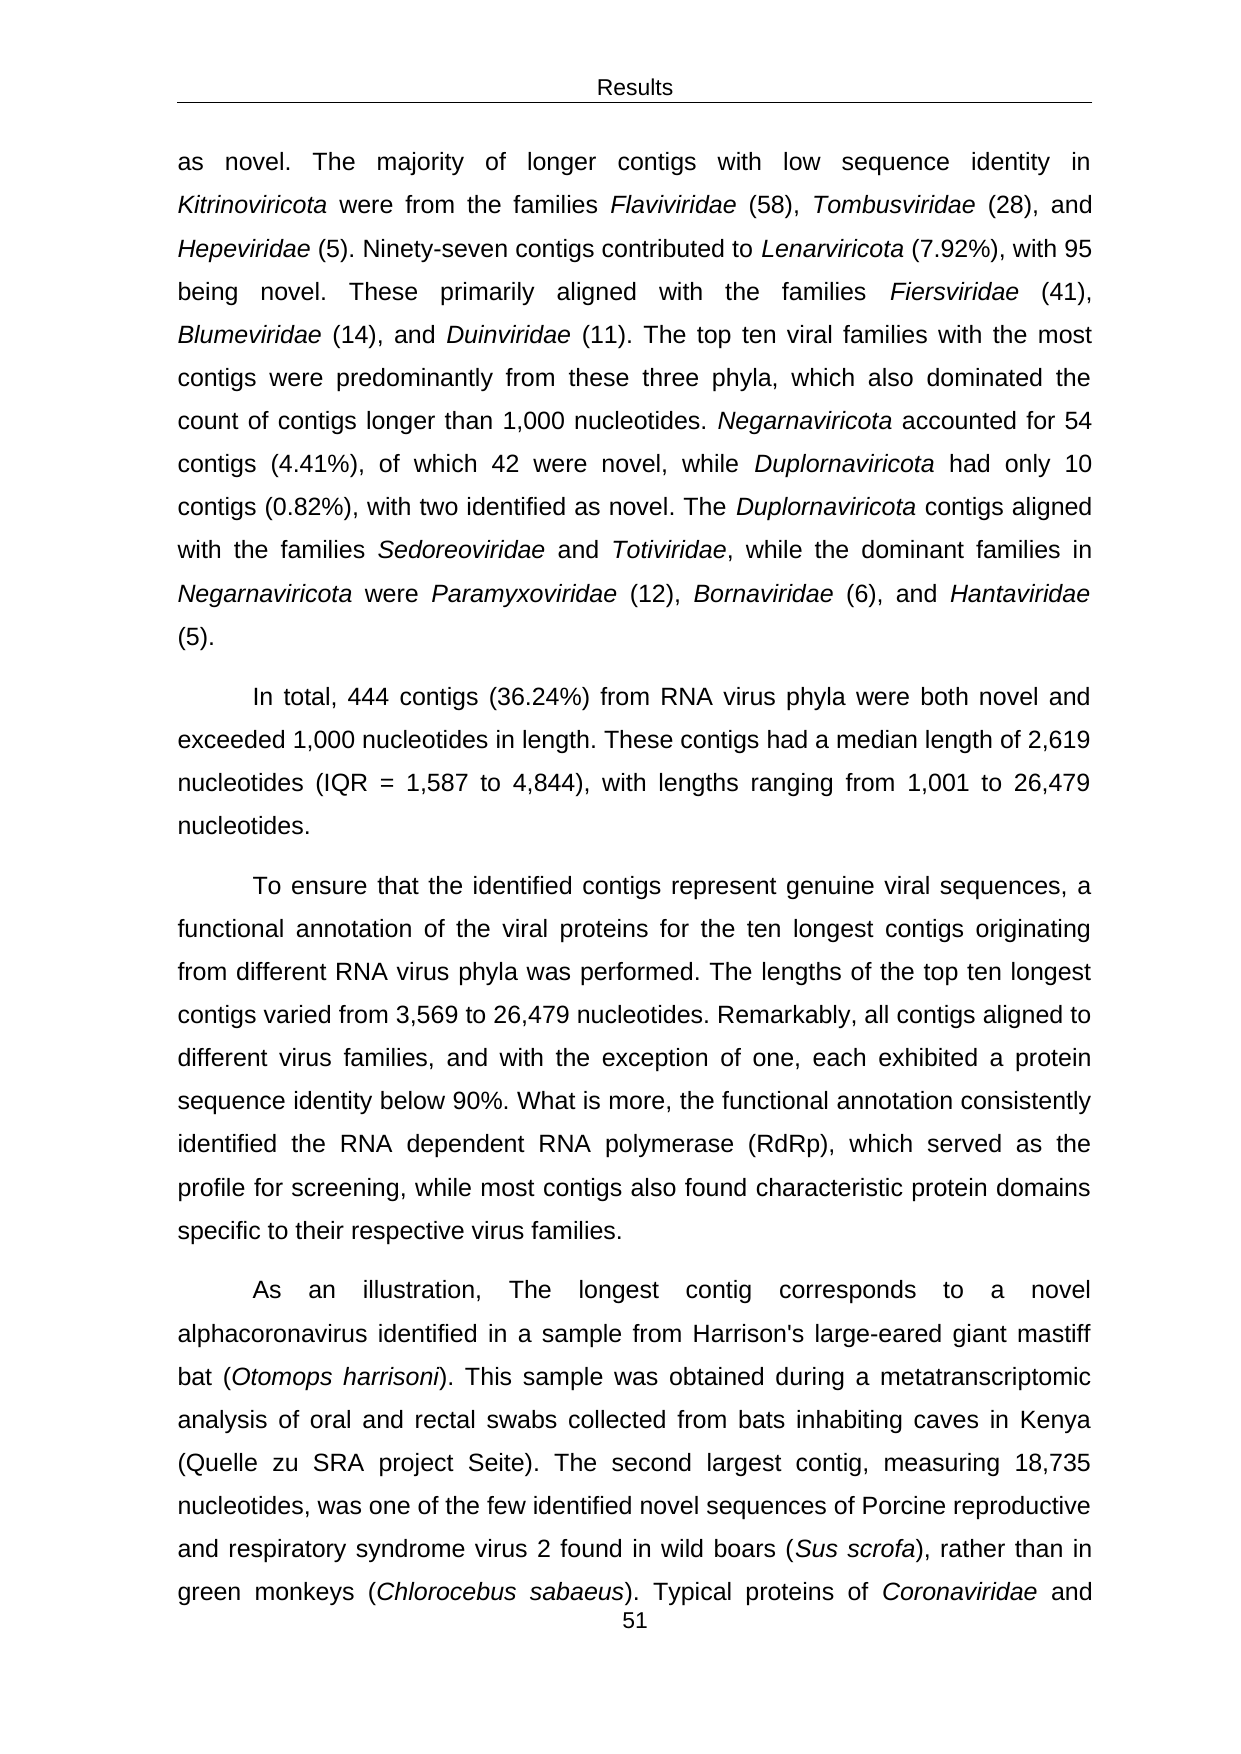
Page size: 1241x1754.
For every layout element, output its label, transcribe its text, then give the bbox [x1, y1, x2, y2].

text As an illustration, The longest contig corresponds to a novel alphacoronavirus identified in a sample from Harrison's large-eared giant mastiff bat (Otomops harrisoni). This sample was obtained during a metatranscriptomic analysis of oral and rectal swabs collected from bats inhabiting caves in Kenya (Quelle zu SRA project Seite). The second largest contig, measuring 18,735 nucleotides, was one of the few identified novel sequences of Porcine reproductive and respiratory syndrome virus 2 found in wild boars (Sus scrofa), rather than in green monkeys (Chlorocebus sabaeus). Typical proteins of Coronaviridae and [177, 1276, 1092, 1606]
text In total, 444 contigs (36.24%) from RNA virus phyla were both novel and exceeded 1,000 nucleotides in length. These contigs had a median length of 2,619 nucleotides (IQR = 1,587 to 4,844), with lengths ranging from 1,001 to 26,479 nucleotides. [177, 682, 1092, 840]
text as novel. The majority of longer contigs with low sequence identity in Kitrinoviricota were from the families Flaviviridae (58), Tombusviridae (28), and Hepeviridae (5). Ninety-seven contigs contributed to Lenarviricota (7.92%), with 95 being novel. These primarily aligned with the families Fiersviridae (41), Blumeviridae (14), and Duinviridae (11). The top ten viral families with the most contigs were predominantly from these three phyla, which also dominated the count of contigs longer than 1,000 nucleotides. Negarnaviricota accounted for 54 contigs (4.41%), of which 42 were novel, while Duplornaviricota had only 10 contigs (0.82%), with two identified as novel. The Duplornaviricota contigs aligned with the families Sedoreoviridae and Totiviridae, while the dominant families in Negarnaviricota were Paramyxoviridae (12), Bornaviridae (6), and Hantaviridae (5). [177, 147, 1092, 651]
text To ensure that the identified contigs represent genuine viral sequences, a functional annotation of the viral proteins for the ten longest contigs originating from different RNA virus phyla was performed. The lengths of the top ten longest contigs varied from 3,569 to 26,479 nucleotides. Remarkably, all contigs aligned to different virus families, and with the exception of one, each exhibited a protein sequence identity below 90%. What is more, the functional annotation consistently identified the RNA dependent RNA polymerase (RdRp), which served as the profile for screening, while most contigs also found characteristic protein domains specific to their respective virus families. [177, 871, 1092, 1244]
